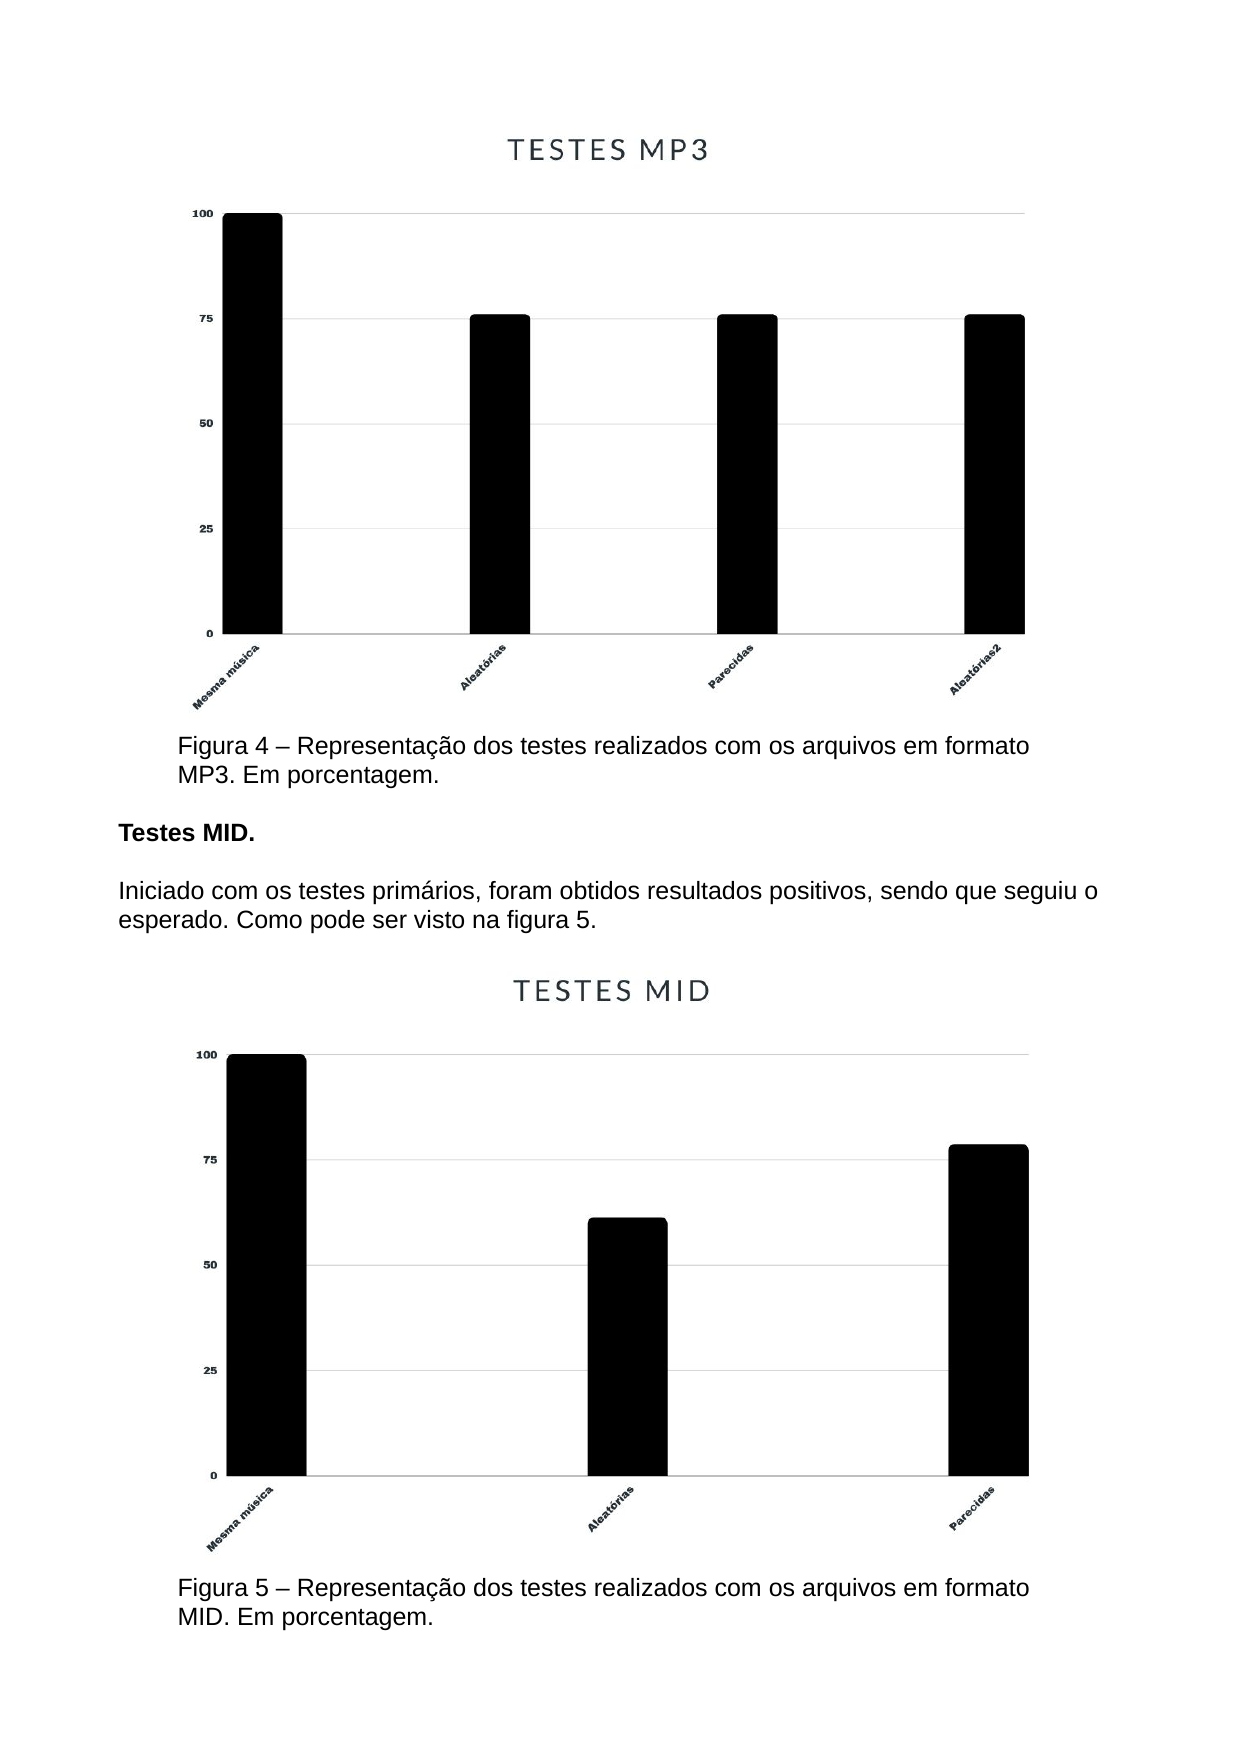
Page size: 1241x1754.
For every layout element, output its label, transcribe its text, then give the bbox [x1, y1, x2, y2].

text Figura 5 – Representação dos testes realizados com os arquivos em formato MID. Em porcentagem. [177, 933, 1063, 1631]
text Iniciado com os testes primários, foram obtidos resultados positivos, sendo que seguiu o esperado. Como pode ser visto na figura 5. [118, 876, 1122, 933]
text Testes MID. [118, 818, 1122, 847]
picture [188, 103, 1026, 732]
picture [192, 945, 1030, 1574]
text Figura 4 – Representação dos testes realizados com os arquivos em formato MP3. Em porcentagem. [177, 75, 1063, 789]
